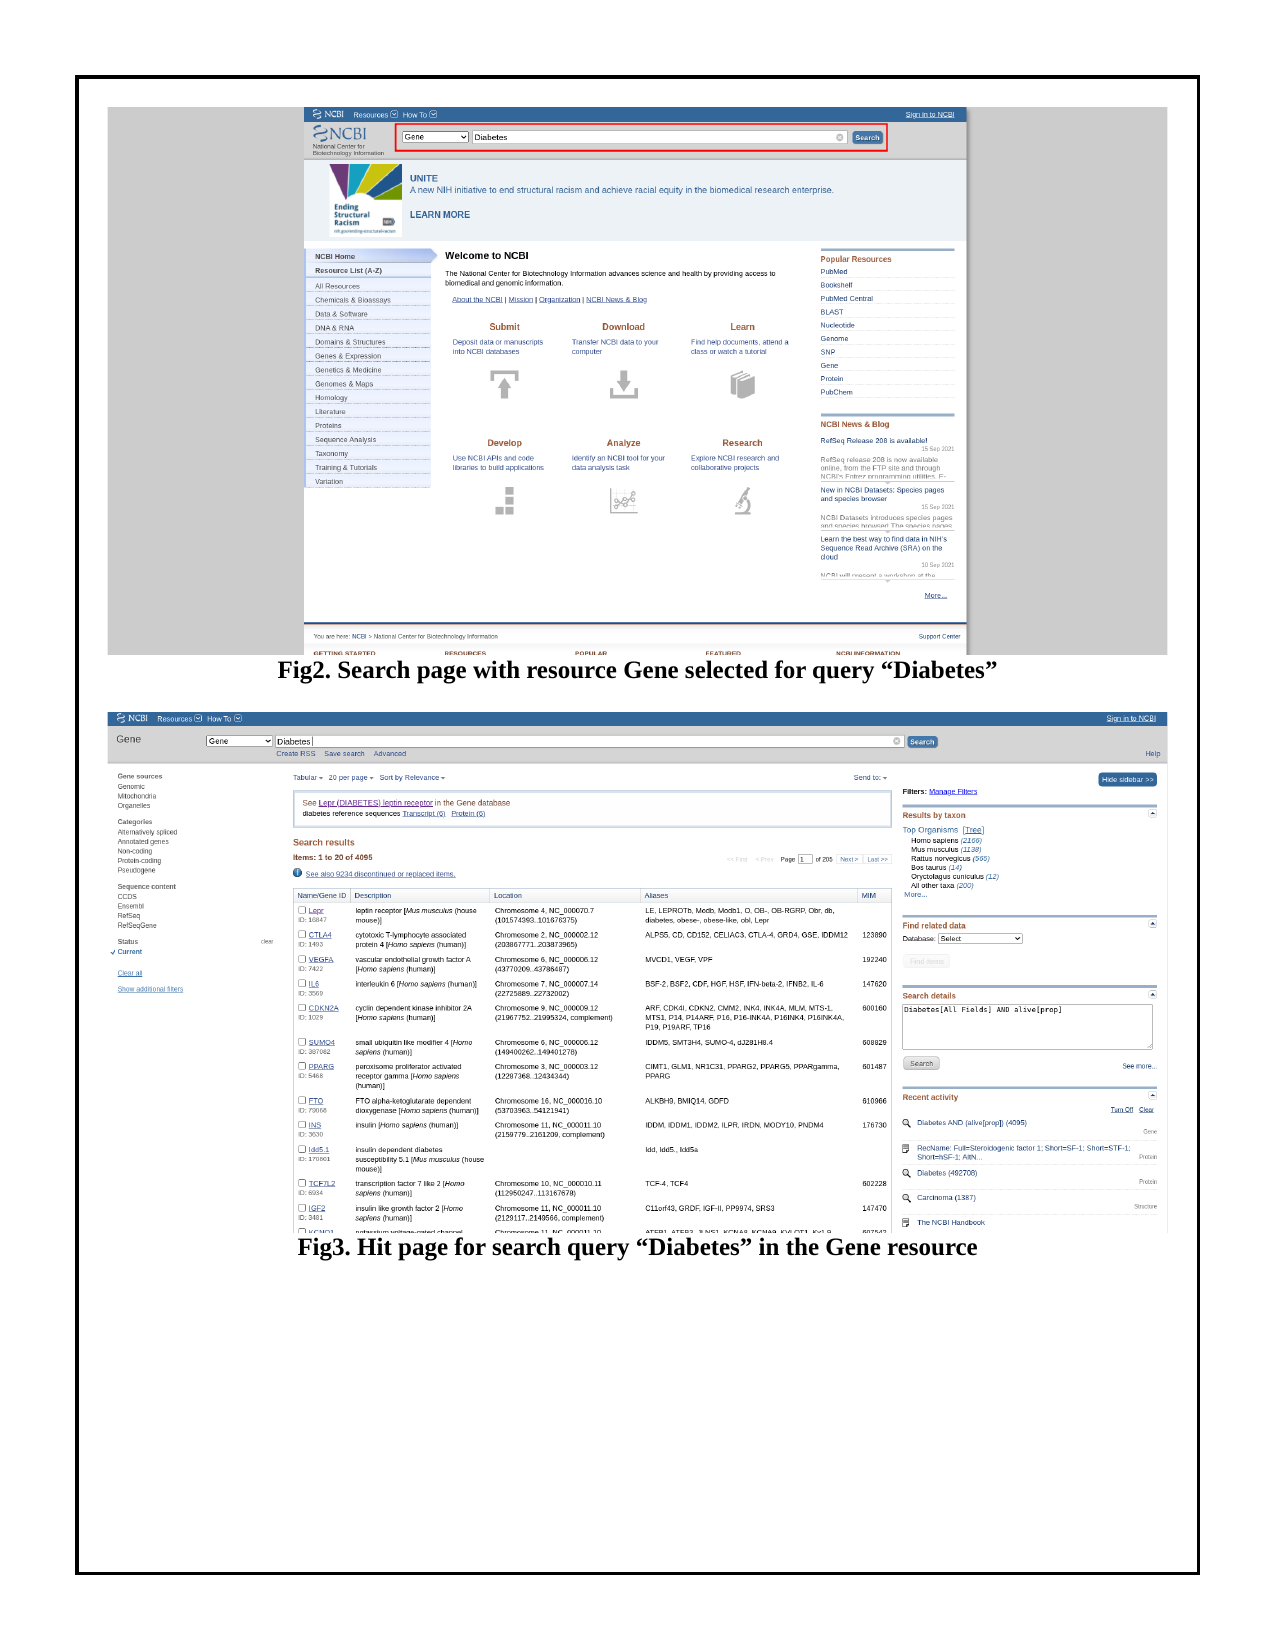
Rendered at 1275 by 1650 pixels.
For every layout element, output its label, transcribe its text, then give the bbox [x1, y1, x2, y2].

text Fig3. Hit page for search query “Diabetes” in the Gene resource [108, 1233, 1167, 1261]
picture [107, 107, 1168, 655]
text Fig2. Search page with resource Gene selected for query “Diabetes” [108, 655, 1167, 683]
picture [107, 712, 1168, 1233]
